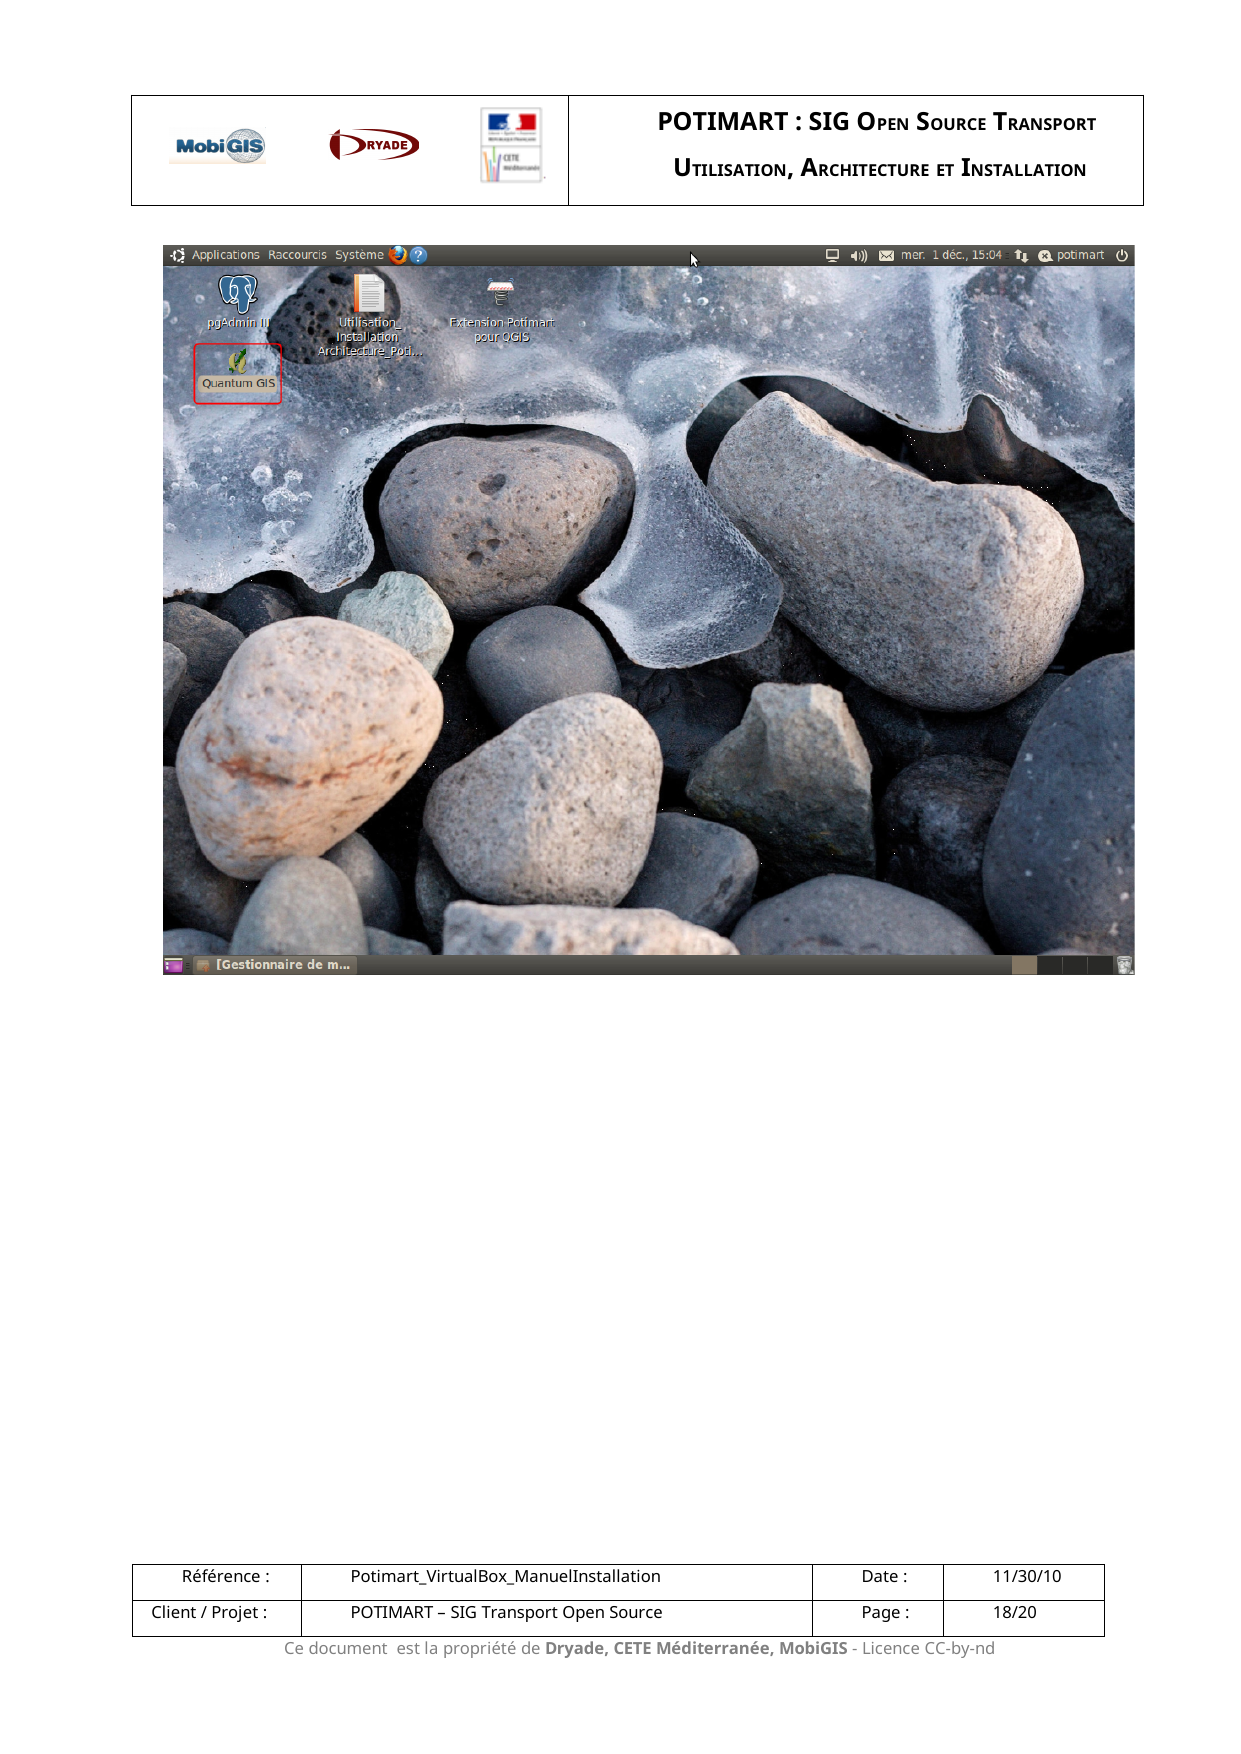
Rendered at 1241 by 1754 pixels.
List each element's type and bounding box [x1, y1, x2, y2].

picture [479, 106, 546, 185]
picture [328, 129, 419, 160]
picture [169, 127, 266, 164]
picture [163, 245, 1135, 975]
